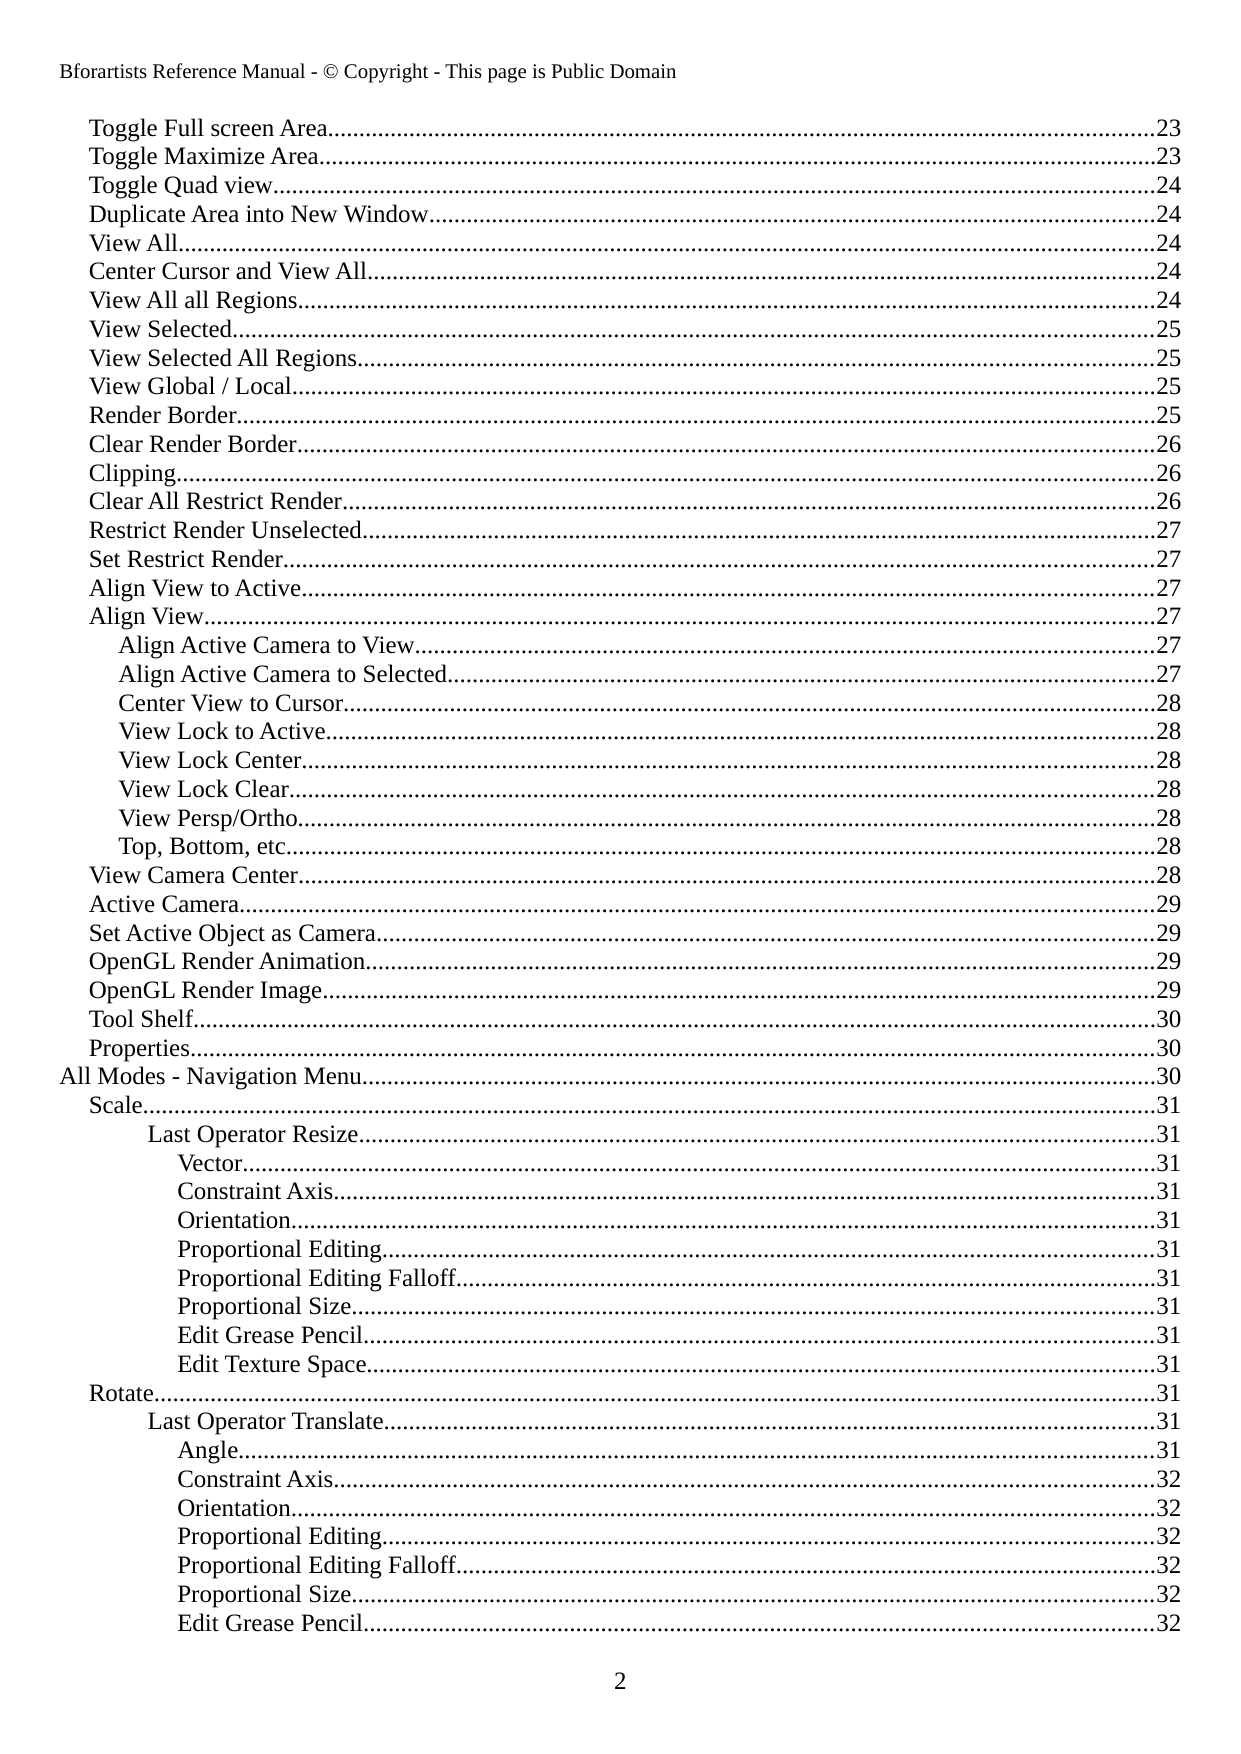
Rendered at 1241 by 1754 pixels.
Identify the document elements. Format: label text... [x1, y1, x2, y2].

text View Global / Local 25 [88, 371, 1181, 400]
text View All 24 [88, 228, 1181, 256]
text Restrict Render Unselected 27 [88, 515, 1181, 544]
text Render Border 25 [88, 400, 1181, 429]
text Last Operator Translate 31 [147, 1406, 1181, 1435]
text Proportional Size 32 [177, 1579, 1181, 1608]
text Last Operator Resize 31 [147, 1119, 1181, 1148]
text Proportional Editing 31 [177, 1234, 1181, 1263]
text Edit Texture Space 31 [177, 1349, 1181, 1378]
text View Lock Clear 28 [118, 774, 1181, 803]
text View Selected All Regions 25 [88, 343, 1181, 371]
text Toggle Full screen Area 23 [88, 113, 1181, 141]
text Active Camera 29 [88, 889, 1181, 918]
text Top, Bottom, etc. 28 [118, 831, 1181, 860]
text Clipping 26 [88, 458, 1181, 486]
text Duplicate Area into New Window 24 [88, 199, 1181, 228]
text Rotate 31 [88, 1378, 1181, 1406]
text OpenGL Render Image 29 [88, 975, 1181, 1004]
text Proportional Editing Falloff 32 [177, 1550, 1181, 1579]
text Clear All Restrict Render 26 [88, 486, 1181, 515]
text View Persp/Ortho 28 [118, 803, 1181, 831]
text Orientation 32 [177, 1493, 1181, 1521]
text Properties 30 [88, 1033, 1181, 1061]
text Angle 31 [177, 1435, 1181, 1464]
text Set Active Object as Camera 29 [88, 918, 1181, 946]
text Proportional Editing Falloff 31 [177, 1263, 1181, 1291]
text Proportional Editing 32 [177, 1521, 1181, 1550]
text View Selected 25 [88, 314, 1181, 343]
text Center View to Cursor 28 [118, 688, 1181, 716]
text View Lock Center 28 [118, 745, 1181, 774]
text View All all Regions 24 [88, 285, 1181, 314]
text Scale 31 [88, 1090, 1181, 1119]
text Set Restrict Render 27 [88, 544, 1181, 573]
text Toggle Maximize Area 23 [88, 141, 1181, 170]
text Align View 27 [88, 601, 1181, 630]
text Tool Shelf 30 [88, 1004, 1181, 1033]
text Align Active Camera to Selected 27 [118, 659, 1181, 688]
text Constraint Axis 32 [177, 1464, 1181, 1493]
text Align View to Active 27 [88, 573, 1181, 601]
text View Lock to Active 28 [118, 716, 1181, 745]
text Edit Grease Pencil 31 [177, 1320, 1181, 1349]
text Constraint Axis 31 [177, 1176, 1181, 1205]
text Edit Grease Pencil 32 [177, 1608, 1181, 1636]
text Vector 31 [177, 1148, 1181, 1176]
text Orientation 31 [177, 1205, 1181, 1234]
text OpenGL Render Animation 29 [88, 946, 1181, 975]
text Proportional Size 31 [177, 1291, 1181, 1320]
text Align Active Camera to View 27 [118, 630, 1181, 659]
text Clear Render Border 26 [88, 429, 1181, 458]
text View Camera Center 28 [88, 860, 1181, 889]
text All Modes - Navigation Menu 30 [59, 1061, 1181, 1090]
text Center Cursor and View All 24 [88, 256, 1181, 285]
text Toggle Quad view 24 [88, 170, 1181, 199]
